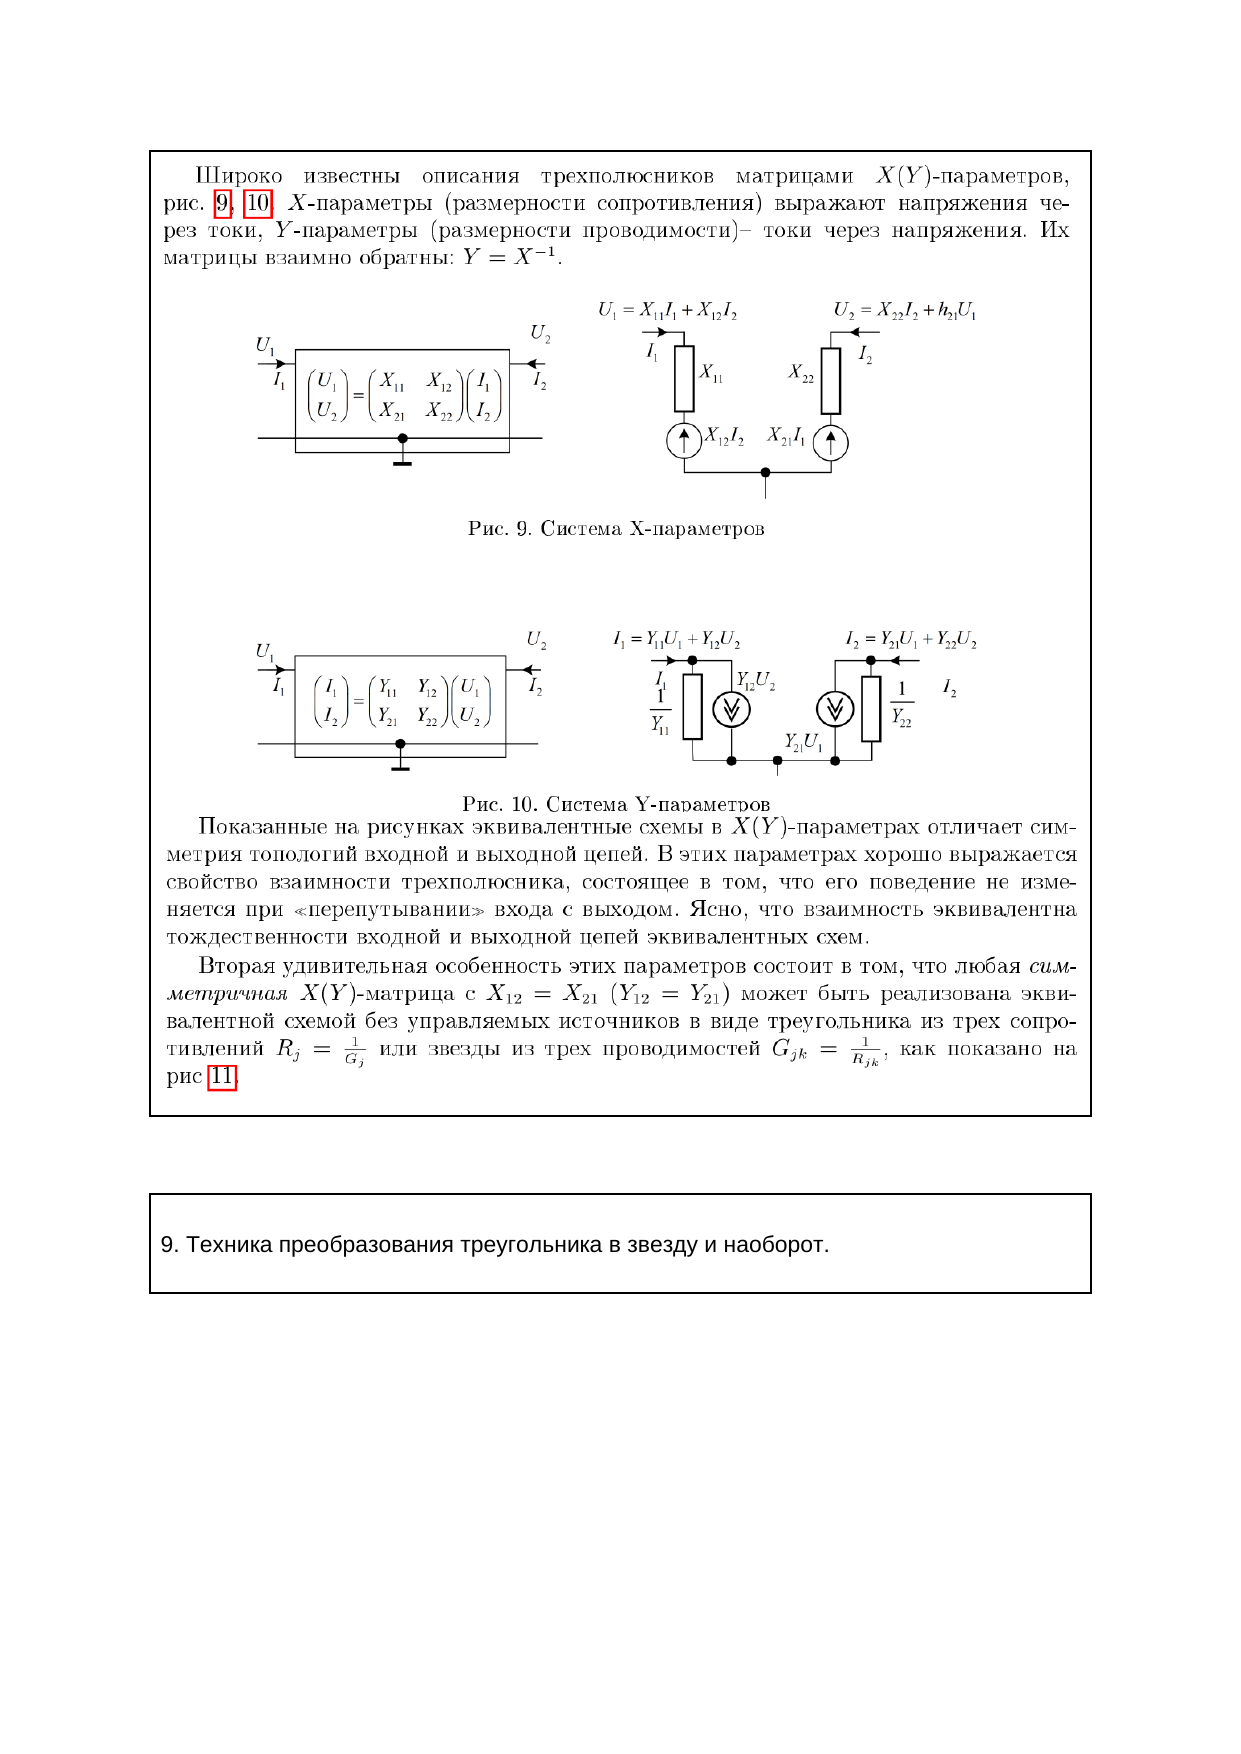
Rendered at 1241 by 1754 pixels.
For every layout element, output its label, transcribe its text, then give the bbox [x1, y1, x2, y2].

picture [160, 162, 1078, 1105]
table_cell [151, 152, 1090, 1114]
table_header 9. Техника преобразования треугольника в звезду и наоборот. [151, 1195, 1090, 1292]
